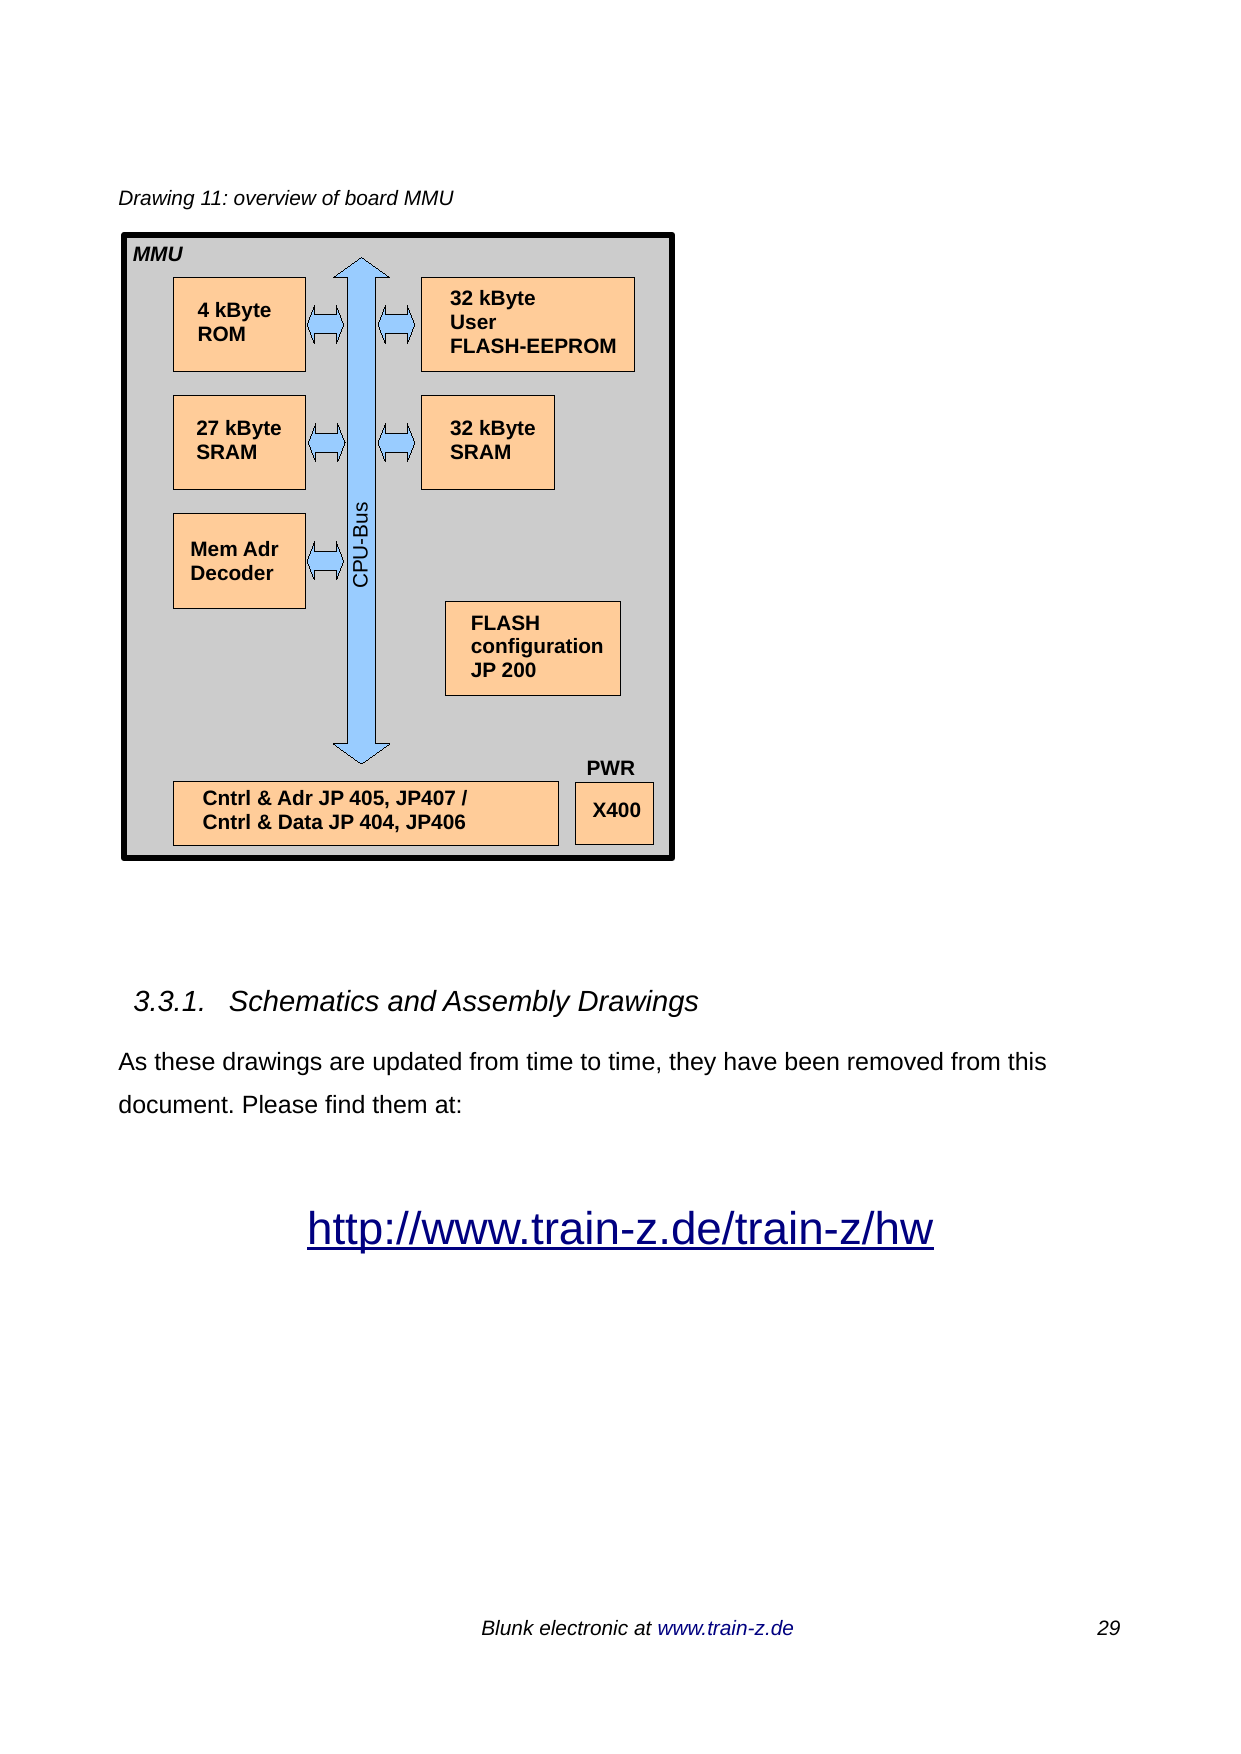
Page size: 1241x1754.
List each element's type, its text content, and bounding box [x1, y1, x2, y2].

text http://www.train-z.de/train-z/hw [118, 1202, 1122, 1254]
text Drawing 11: overview of board MMU [118, 186, 678, 210]
subtitle Schematics and Assembly Drawings [133, 984, 1122, 1018]
text As these drawings are updated from time to time, they have been removed from this document. Please find them at: [118, 1047, 1122, 1119]
